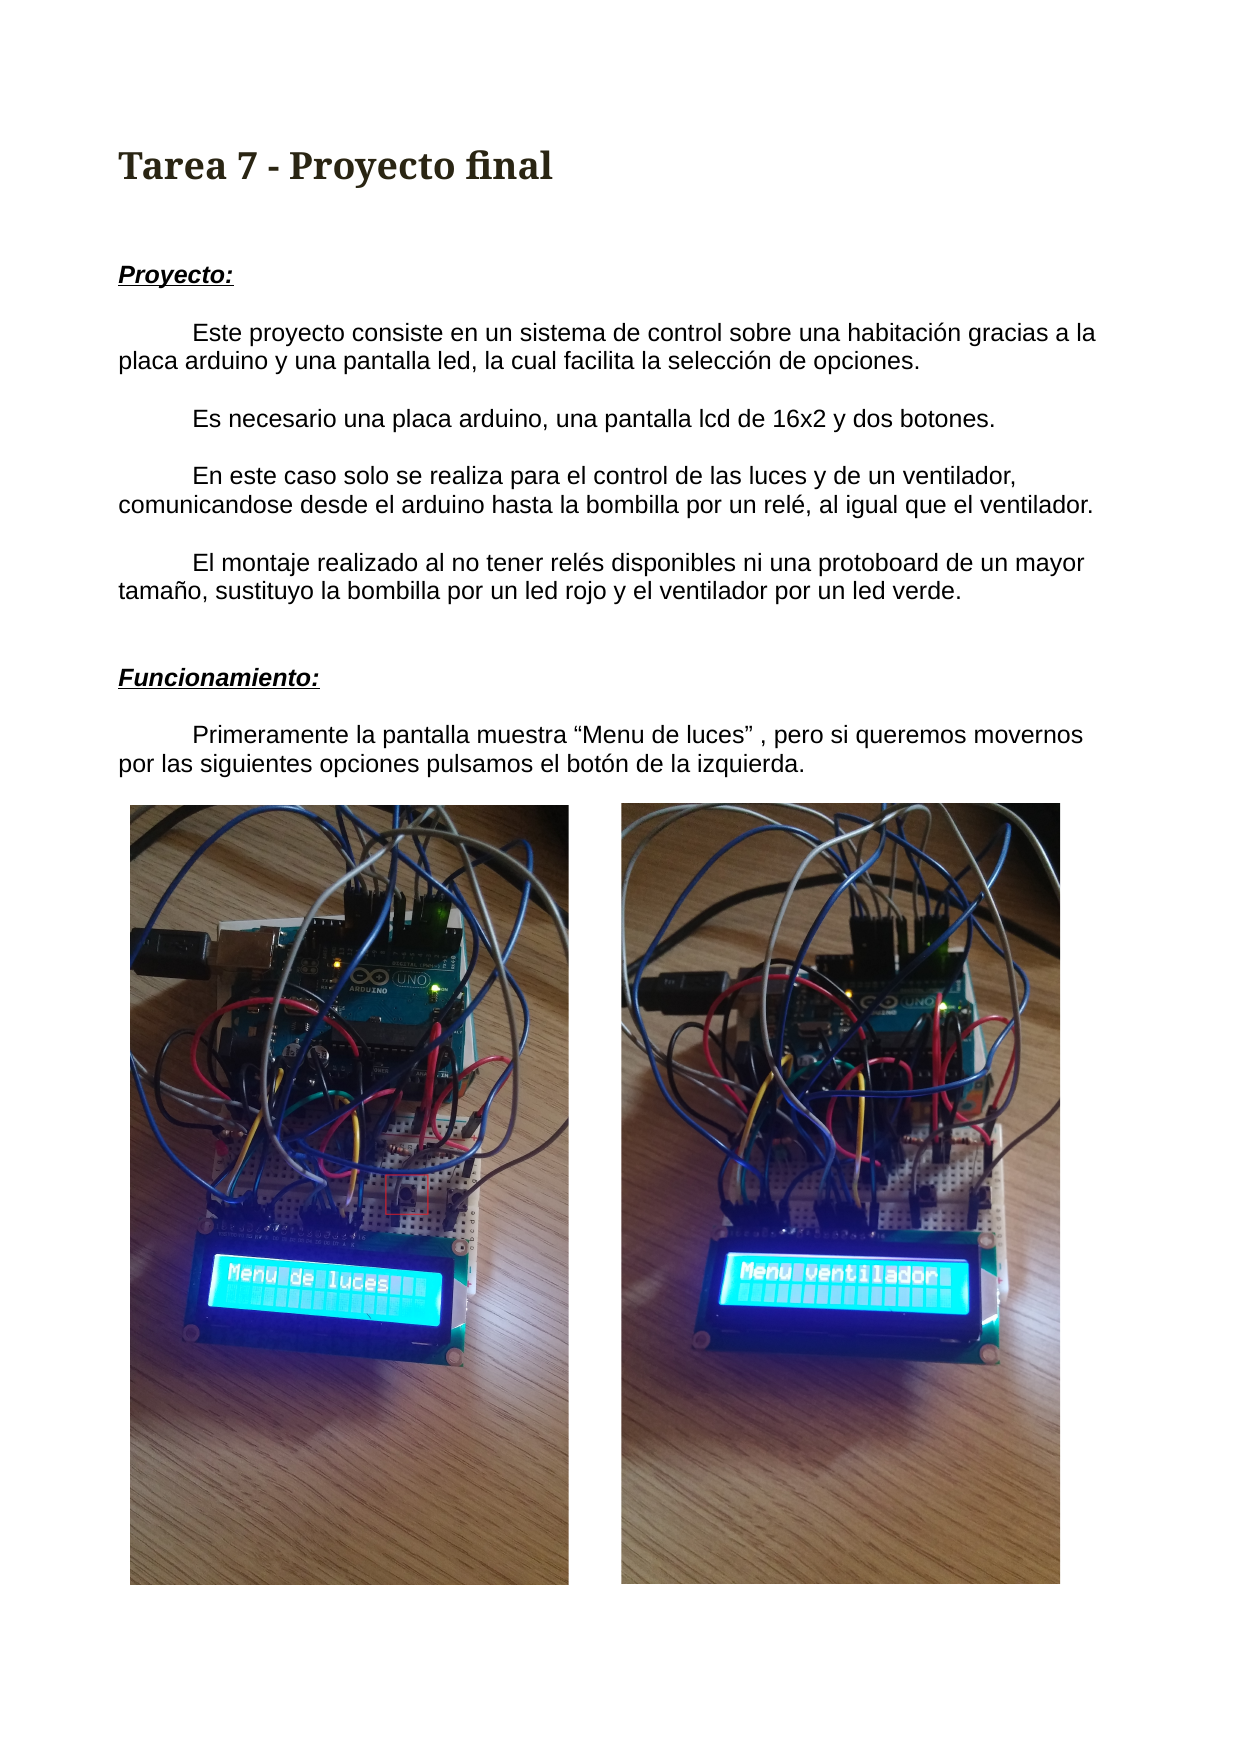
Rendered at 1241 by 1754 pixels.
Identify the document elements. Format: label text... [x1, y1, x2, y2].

text Primeramente la pantalla muestra “Menu de luces” , pero si queremos movernos por las siguientes opciones pulsamos el botón de la izquierda. [118, 720, 1122, 777]
text Proyecto: [118, 260, 1122, 289]
text Este proyecto consiste en un sistema de control sobre una habitación gracias a la placa arduino y una pantalla led, la cual facilita la selección de opciones. [118, 317, 1122, 375]
picture [130, 805, 569, 1585]
text Es necesario una placa arduino, una pantalla lcd de 16x2 y dos botones. [118, 404, 1122, 432]
text El montaje realizado al no tener relés disponibles ni una protoboard de un mayor tamaño, sustituyo la bombilla por un led rojo y el ventilador por un led verde. [118, 547, 1122, 605]
subtitle Tarea 7 - Proyecto final [118, 139, 1122, 190]
picture [621, 803, 1061, 1584]
text En este caso solo se realiza para el control de las luces y de un ventilador, comunicandose desde el arduino hasta la bombilla por un relé, al igual que el ventilador. [118, 461, 1122, 519]
text Funcionamiento: [118, 662, 1122, 691]
